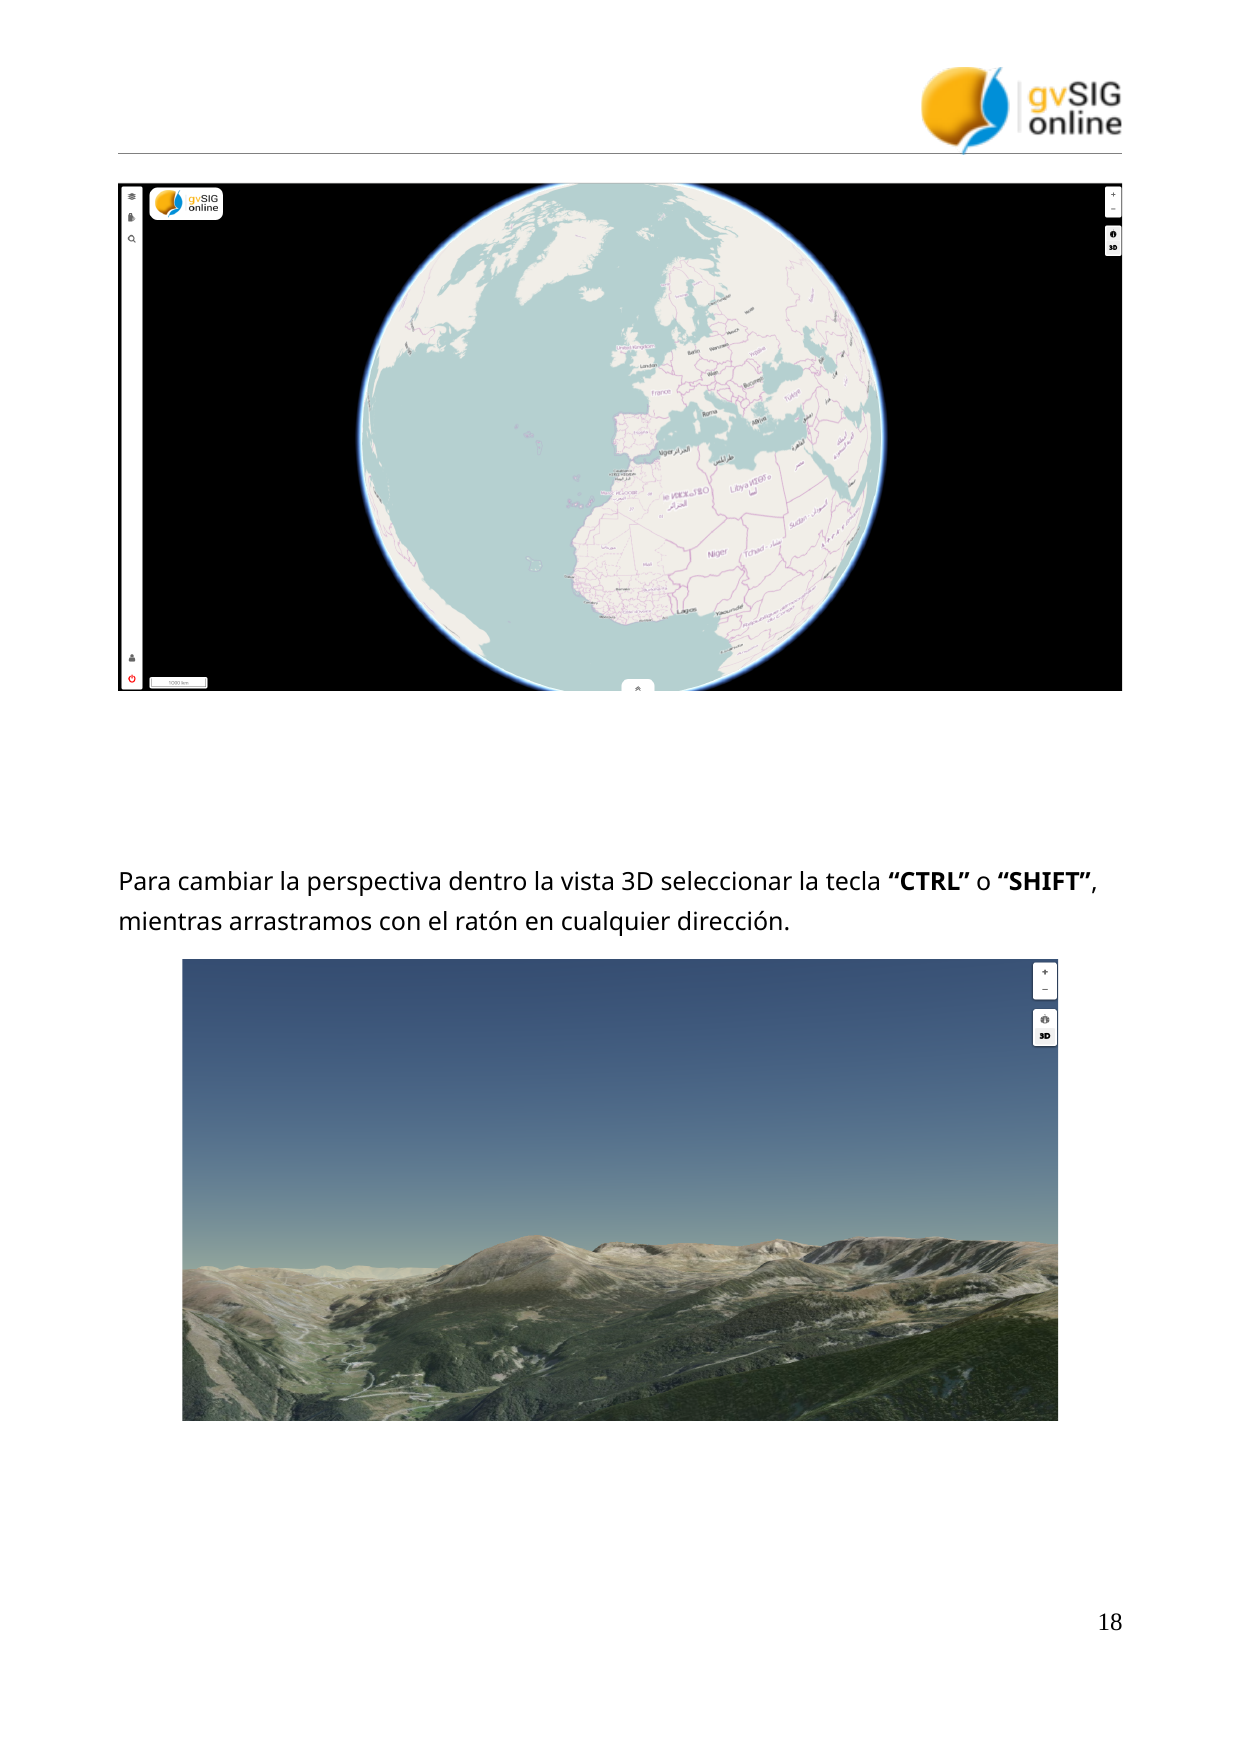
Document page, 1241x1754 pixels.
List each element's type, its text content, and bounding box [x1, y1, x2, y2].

picture [921, 67, 1122, 155]
picture [118, 182, 1123, 691]
text Para cambiar la perspectiva dentro la vista 3D seleccionar la tecla “CTRL” o “SHIFT”, mientras arrastramos con el ratón en cualquier dirección. [118, 863, 1122, 938]
picture [182, 959, 1059, 1421]
